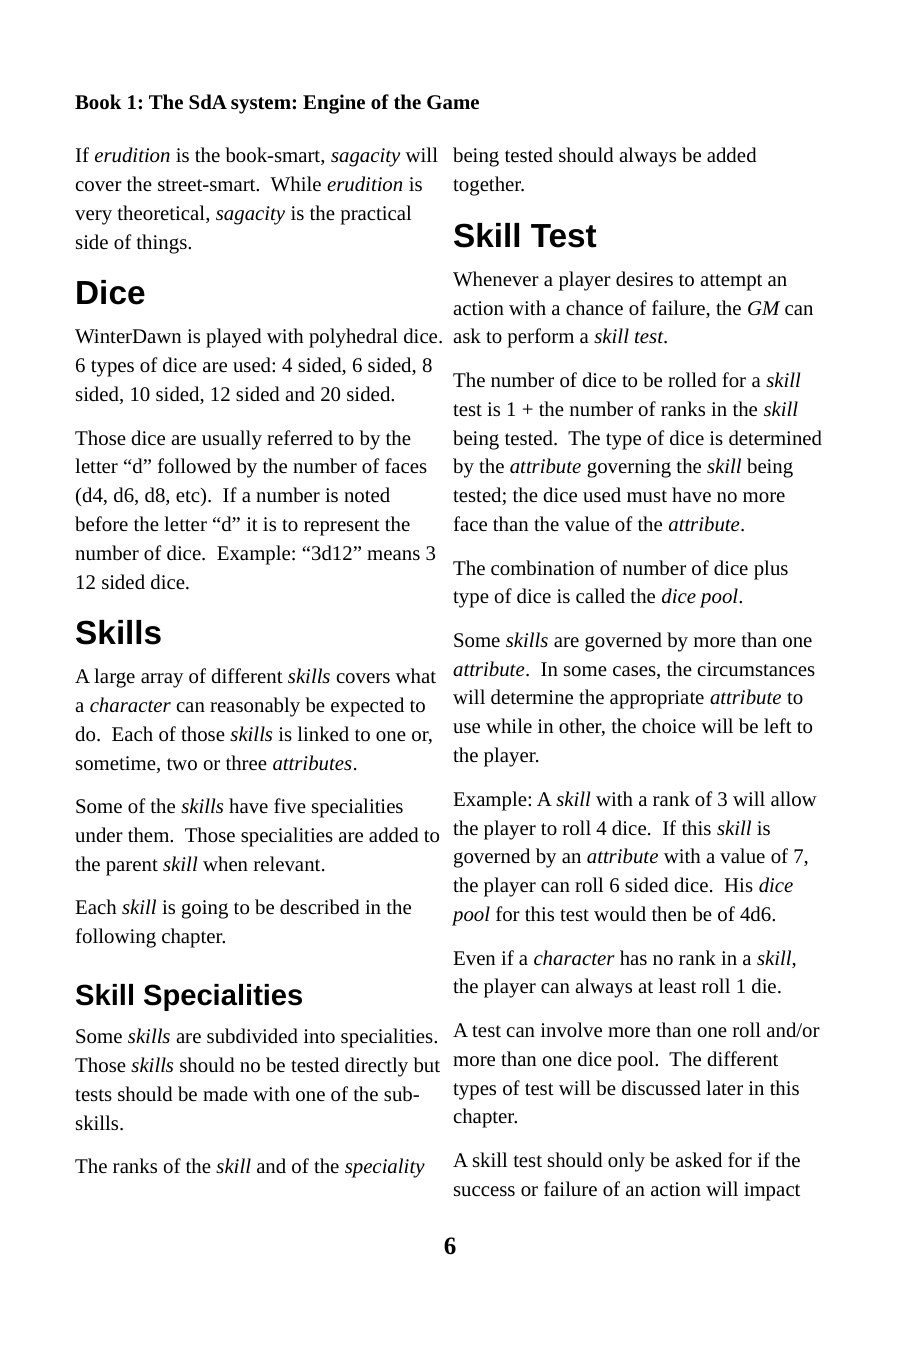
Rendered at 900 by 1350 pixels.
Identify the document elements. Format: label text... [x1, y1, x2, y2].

subtitle Skill Specialities [75, 978, 447, 1011]
text Whenever a player desires to attempt an action with a chance of failure, the GM can ask to perform a skill test. [453, 267, 825, 348]
text Some of the skills have five specialities under them. Those specialities are added to the parent skill when relevant. [75, 794, 447, 876]
text A test can involve more than one roll and/or more than one dice pool. The different types of test will be discussed later in this chapter. [453, 1018, 825, 1128]
text Example: A skill with a rank of 3 will allow the player to roll 4 dice. If this skill is governed by an attribute with a value of 7, the player can roll 6 sided dice. His dice pool for this test would then be of 4d6. [453, 787, 825, 926]
text Some skills are governed by more than one attribute. In some cases, the circumstances will determine the appropriate attribute to use while in other, the choice will be left to the player. [453, 628, 825, 767]
text A skill test should only be asked for if the success or failure of an action will impact [453, 1148, 825, 1201]
text WinterDawn is played with polyhedral dice. 6 types of dice are used: 4 sided, 6 sided, 8 sided, 10 sided, 12 sided and 20 sided. [75, 324, 447, 406]
text A large array of different skills covers what a character can reasonably be expected to do. Each of those skills is linked to one or, sometime, two or three attributes. [75, 664, 447, 775]
text being tested should always be added together. [453, 143, 825, 196]
text Each skill is going to be described in the following chapter. [75, 895, 447, 948]
subtitle Skills [75, 613, 447, 652]
text Those dice are usually referred to by the letter “d” followed by the number of faces (d4, d6, d8, etc). If a number is noted before the letter “d” it is to represent the number of dice. Example: “3d12” means 3 12 sided dice. [75, 425, 447, 594]
text The combination of number of dice plus type of dice is called the dice pool. [453, 555, 825, 608]
text Some skills are subdivided into specialities. Those skills should no be tested directly but tests should be made with one of the sub-skills. [75, 1024, 447, 1134]
text The ranks of the skill and of the speciality [75, 1154, 447, 1178]
text If erudition is the book-smart, sagacity will cover the street-smart. While erudition is very theoretical, sagacity is the practical side of things. [75, 143, 447, 254]
text Even if a character has no rank in a skill, the player can always at least roll 1 die. [453, 945, 825, 998]
subtitle Dice [75, 273, 447, 312]
text The number of dice to be rolled for a skill test is 1 + the number of ranks in the skill being tested. The type of dice is determined by the attribute governing the skill being tested; the dice used must have no more face than the value of the attribute. [453, 368, 825, 536]
subtitle Skill Test [453, 216, 825, 254]
